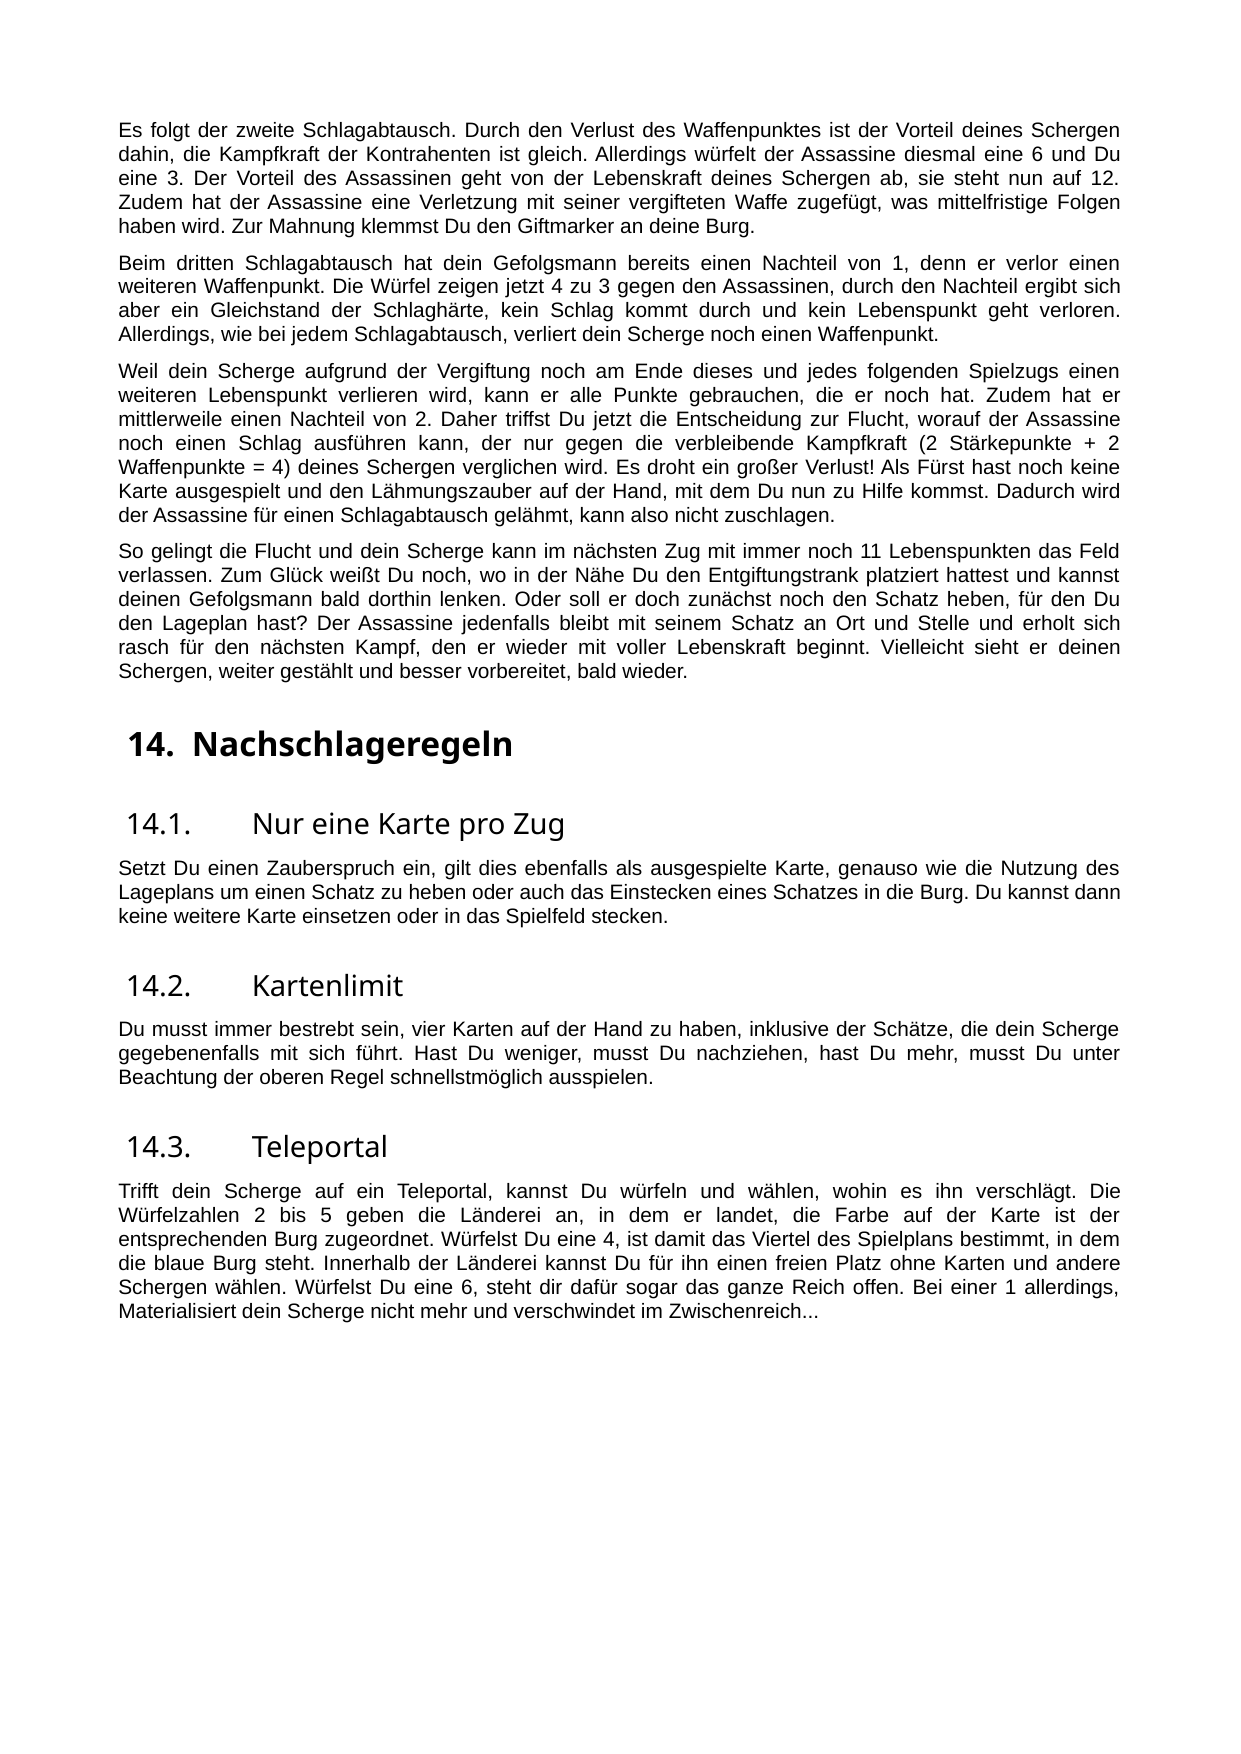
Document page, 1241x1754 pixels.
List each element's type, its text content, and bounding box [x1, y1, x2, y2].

subtitle Teleportal [118, 1127, 1122, 1166]
text Beim dritten Schlagabtausch hat dein Gefolgsmann bereits einen Nachteil von 1, denn er verlor einen weiteren Waffenpunkt. Die Würfel zeigen jetzt 4 zu 3 gegen den Assassinen, durch den Nachteil ergibt sich aber ein Gleichstand der Schlaghärte, kein Schlag kommt durch und kein Lebenspunkt geht verloren. Allerdings, wie bei jedem Schlagabtausch, verliert dein Scherge noch einen Waffenpunkt. [118, 250, 1122, 346]
text So gelingt die Flucht und dein Scherge kann im nächsten Zug mit immer noch 11 Lebenspunkten das Feld verlassen. Zum Glück weißt Du noch, wo in der Nähe Du den Entgiftungstrank platziert hattest und kannst deinen Gefolgsmann bald dorthin lenken. Oder soll er doch zunächst noch den Schatz heben, für den Du den Lageplan hast? Der Assassine jedenfalls bleibt mit seinem Schatz an Ort und Stelle und erholt sich rasch für den nächsten Kampf, den er wieder mit voller Lebenskraft beginnt. Vielleicht sieht er deinen Schergen, weiter gestählt und besser vorbereitet, bald wieder. [118, 539, 1122, 683]
text Es folgt der zweite Schlagabtausch. Durch den Verlust des Waffenpunktes ist der Vorteil deines Schergen dahin, die Kampfkraft der Kontrahenten ist gleich. Allerdings würfelt der Assassine diesmal eine 6 und Du eine 3. Der Vorteil des Assassinen geht von der Lebenskraft deines Schergen ab, sie steht nun auf 12. Zudem hat der Assassine eine Verletzung mit seiner vergifteten Waffe zugefügt, was mittelfristige Folgen haben wird. Zur Mahnung klemmst Du den Giftmarker an deine Burg. [118, 118, 1122, 238]
text Weil dein Scherge aufgrund der Vergiftung noch am Ende dieses und jedes folgenden Spielzugs einen weiteren Lebenspunkt verlieren wird, kann er alle Punkte gebrauchen, die er noch hat. Zudem hat er mittlerweile einen Nachteil von 2. Daher triffst Du jetzt die Entscheidung zur Flucht, worauf der Assassine noch einen Schlag ausführen kann, der nur gegen die verbleibende Kampfkraft (2 Stärkepunkte + 2 Waffenpunkte = 4) deines Schergen verglichen wird. Es droht ein großer Verlust! Als Fürst hast noch keine Karte ausgespielt und den Lähmungszauber auf der Hand, mit dem Du nun zu Hilfe kommst. Dadurch wird der Assassine für einen Schlagabtausch gelähmt, kann also nicht zuschlagen. [118, 359, 1122, 526]
subtitle Nachschlageregeln [118, 720, 1122, 766]
text Setzt Du einen Zauberspruch ein, gilt dies ebenfalls als ausgespielte Karte, genauso wie die Nutzung des Lageplans um einen Schatz zu heben oder auch das Einstecken eines Schatzes in die Burg. Du kannst dann keine weitere Karte einsetzen oder in das Spielfeld stecken. [118, 856, 1122, 927]
text Du musst immer bestrebt sein, vier Karten auf der Hand zu haben, inklusive der Schätze, die dein Scherge gegebenenfalls mit sich führt. Hast Du weniger, musst Du nachziehen, hast Du mehr, musst Du unter Beachtung der oberen Regel schnellstmöglich ausspielen. [118, 1017, 1122, 1089]
text Trifft dein Scherge auf ein Teleportal, kannst Du würfeln und wählen, wohin es ihn verschlägt. Die Würfelzahlen 2 bis 5 geben die Länderei an, in dem er landet, die Farbe auf der Karte ist der entsprechenden Burg zugeordnet. Würfelst Du eine 4, ist damit das Viertel des Spielplans bestimmt, in dem die blaue Burg steht. Innerhalb der Länderei kannst Du für ihn einen freien Platz ohne Karten und andere Schergen wählen. Würfelst Du eine 6, steht dir dafür sogar das ganze Reich offen. Bei einer 1 allerdings, Materialisiert dein Scherge nicht mehr und verschwindet im Zwischenreich... [118, 1179, 1122, 1322]
subtitle Nur eine Karte pro Zug [118, 803, 1122, 843]
subtitle Kartenlimit [118, 965, 1122, 1005]
